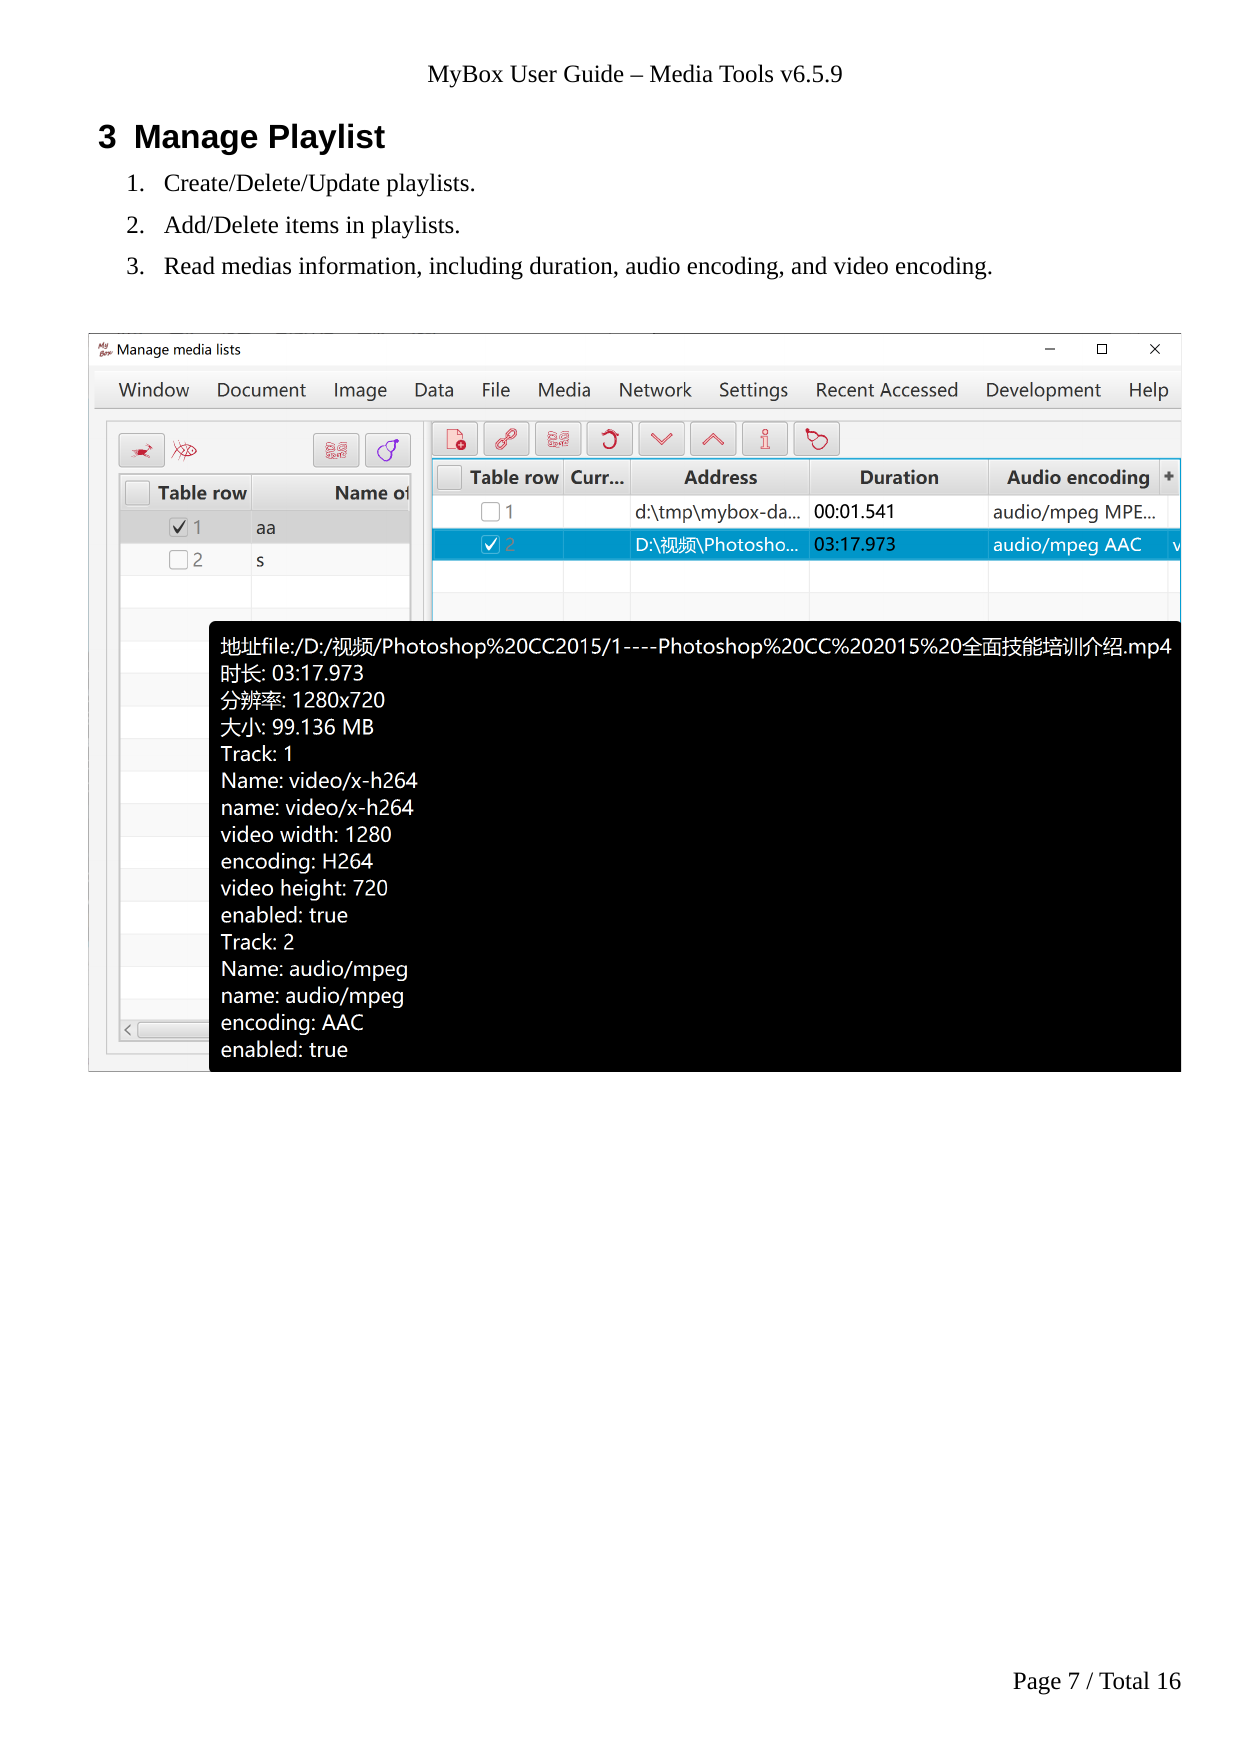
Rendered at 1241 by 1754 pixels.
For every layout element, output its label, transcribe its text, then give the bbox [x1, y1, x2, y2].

list Add/Delete items in playlists. [126, 210, 1181, 238]
subtitle Manage Playlist [88, 117, 1181, 156]
picture [88, 333, 1182, 1072]
list Create/Delete/Update playlists. [126, 168, 1181, 197]
list Read medias information, including duration, audio encoding, and video encoding. [126, 251, 1181, 280]
